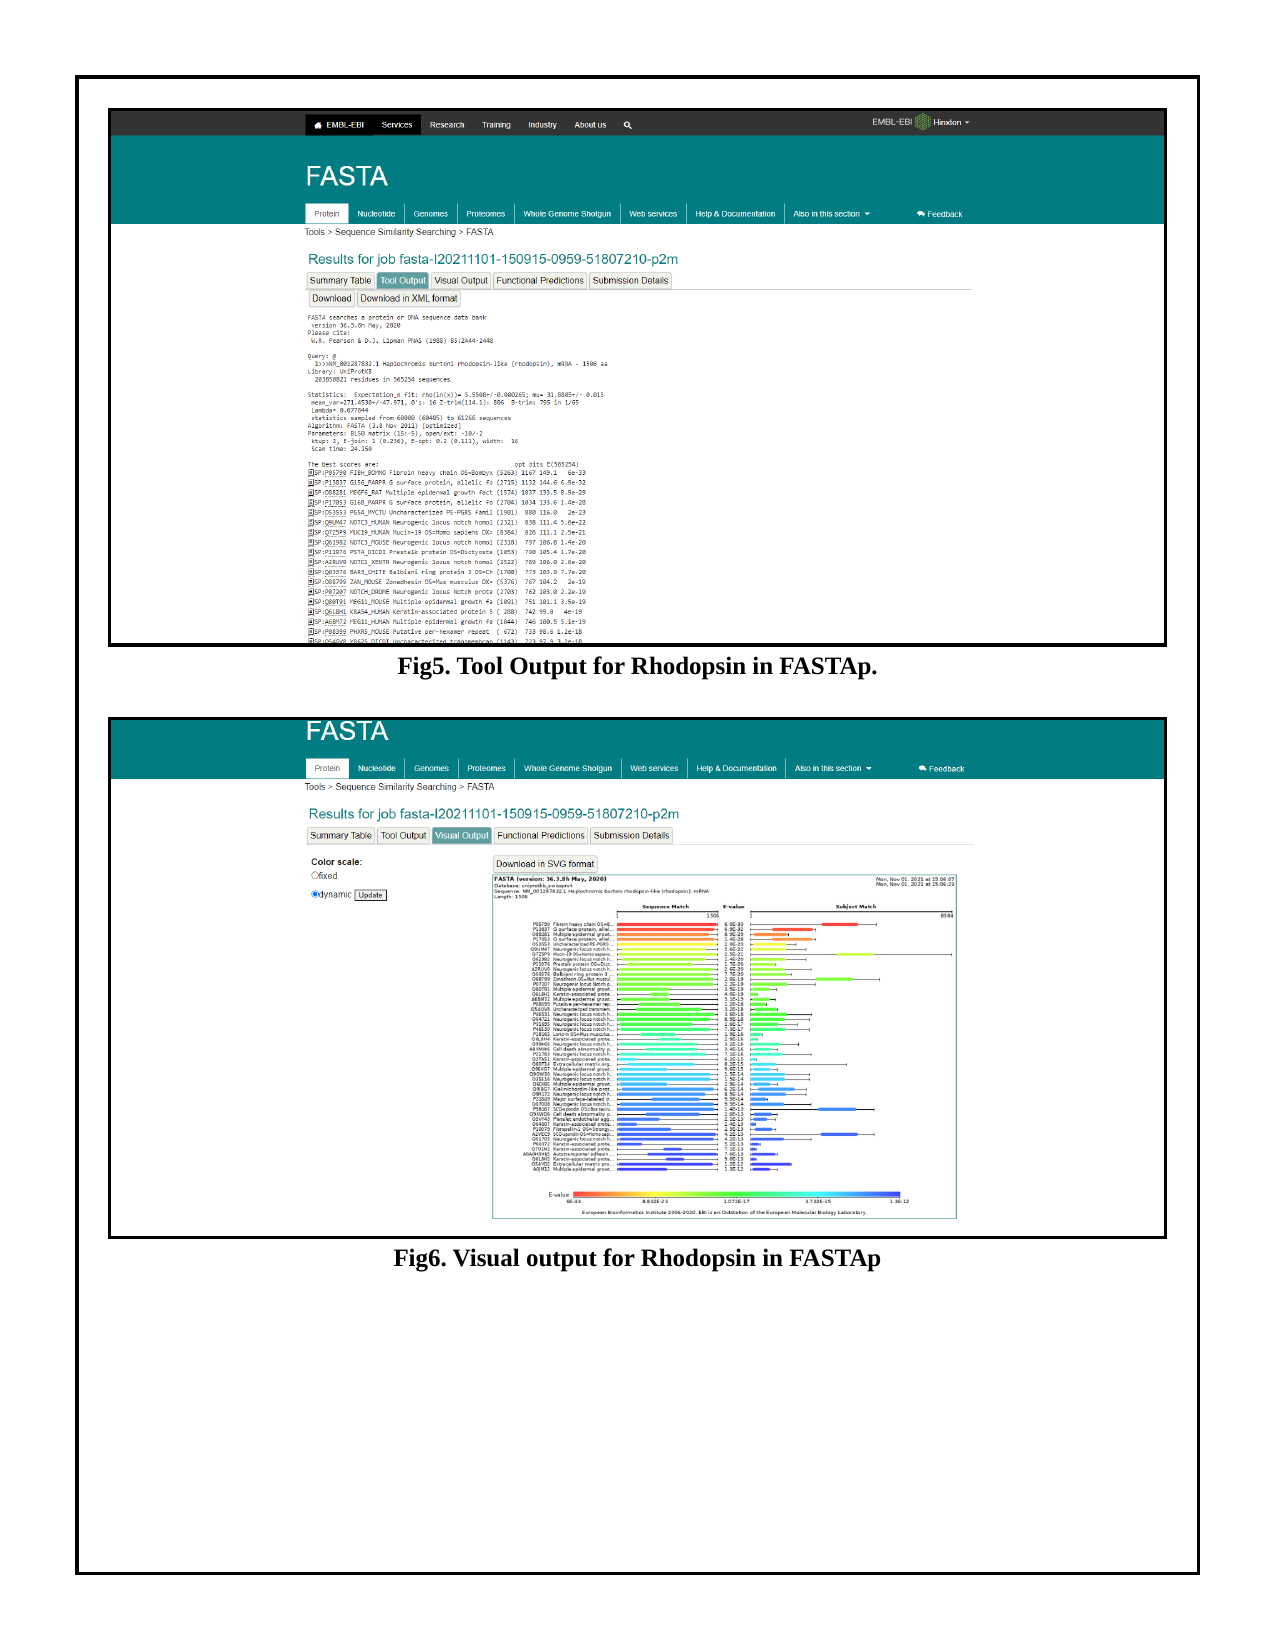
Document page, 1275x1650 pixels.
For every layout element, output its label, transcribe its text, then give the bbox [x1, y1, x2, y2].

text Fig5. Tool Output for Rhodopsin in FASTAp. [108, 647, 1167, 680]
text Fig6. Visual output for Rhodopsin in FASTAp [108, 1239, 1167, 1272]
